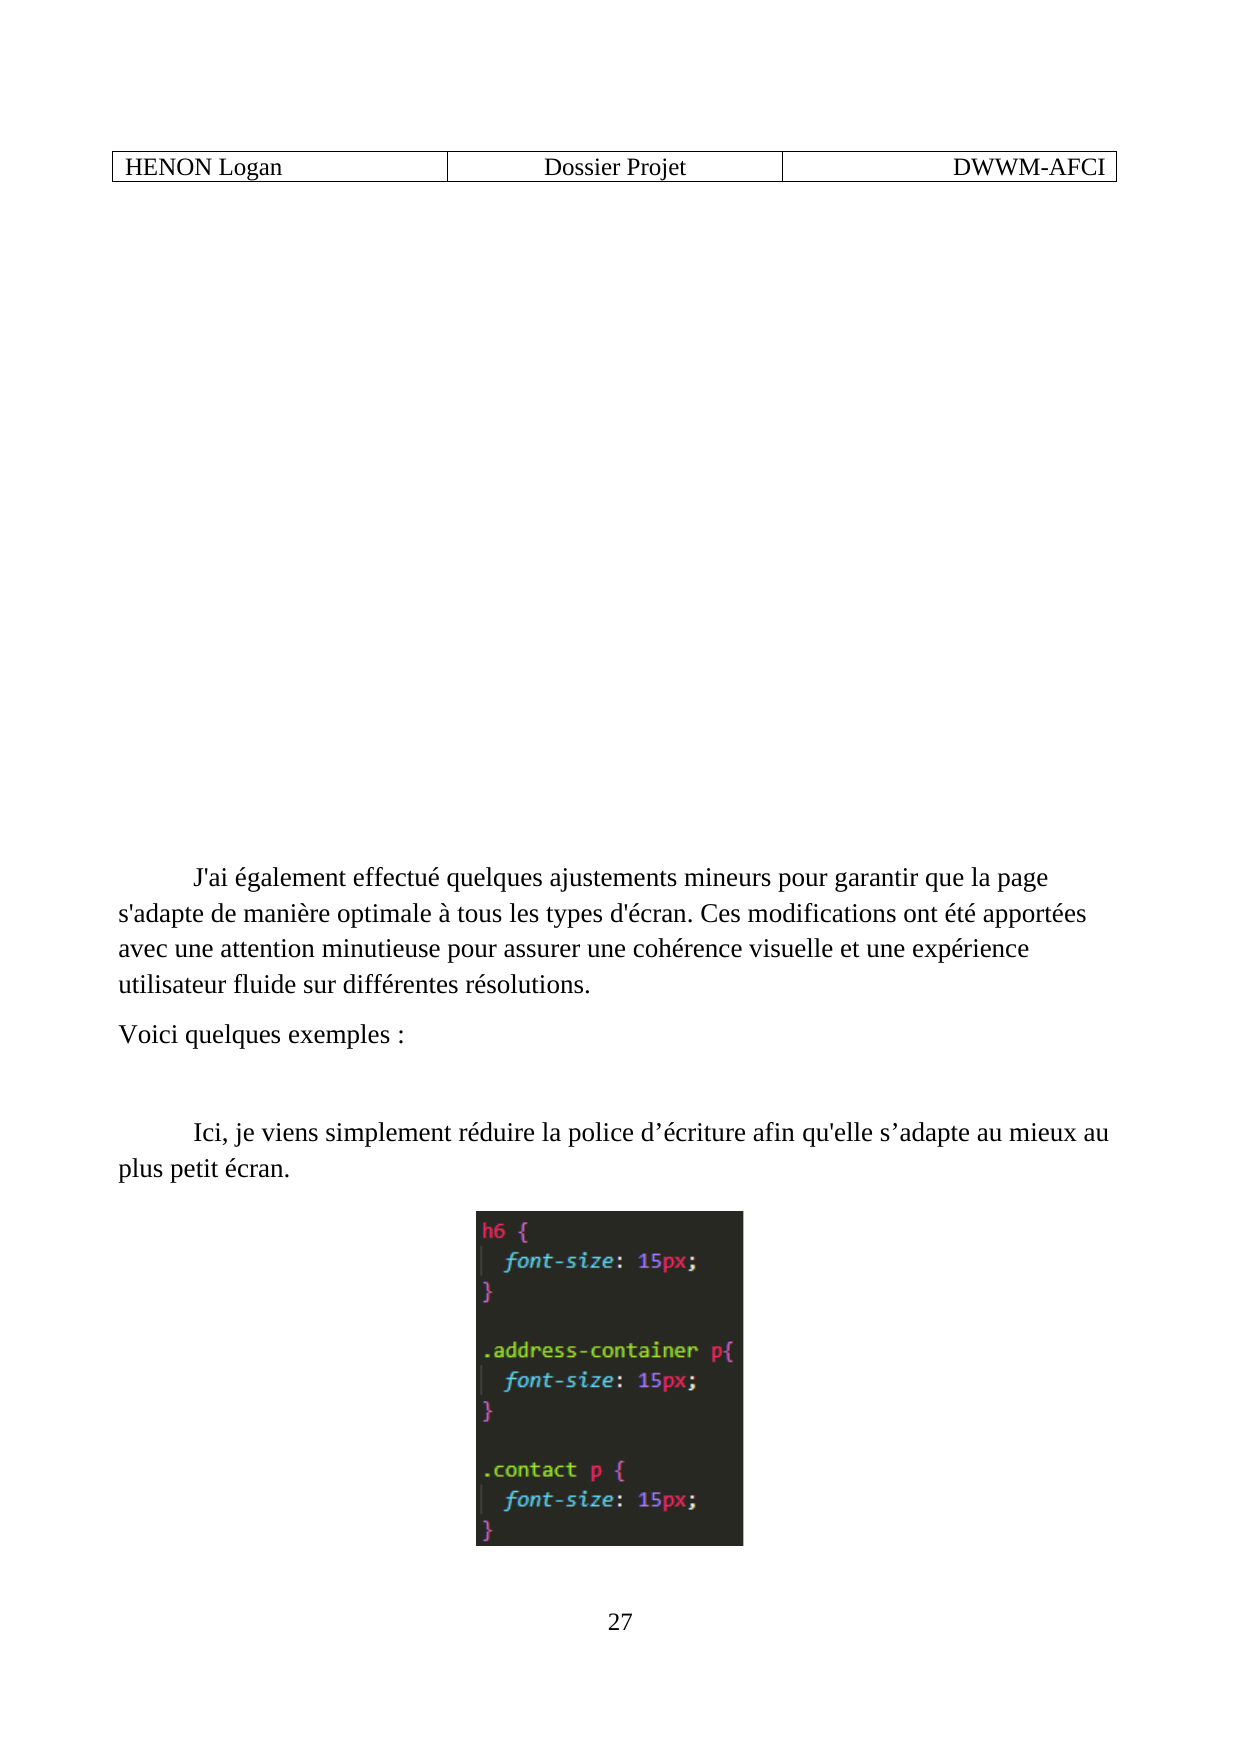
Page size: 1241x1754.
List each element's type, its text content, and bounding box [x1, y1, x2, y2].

text Voici quelques exemples : [118, 1019, 1122, 1050]
text Ici, je viens simplement réduire la police d’écriture afin qu'elle s’adapte au mieux au plus petit écran. [118, 1117, 1122, 1183]
picture [476, 1211, 744, 1546]
text J'ai également effectué quelques ajustements mineurs pour garantir que la page s'adapte de manière optimale à tous les types d'écran. Ces modifications ont été apportées avec une attention minutieuse pour assurer une cohérence visuelle et une expérience utilisateur fluide sur différentes résolutions. [118, 861, 1122, 999]
